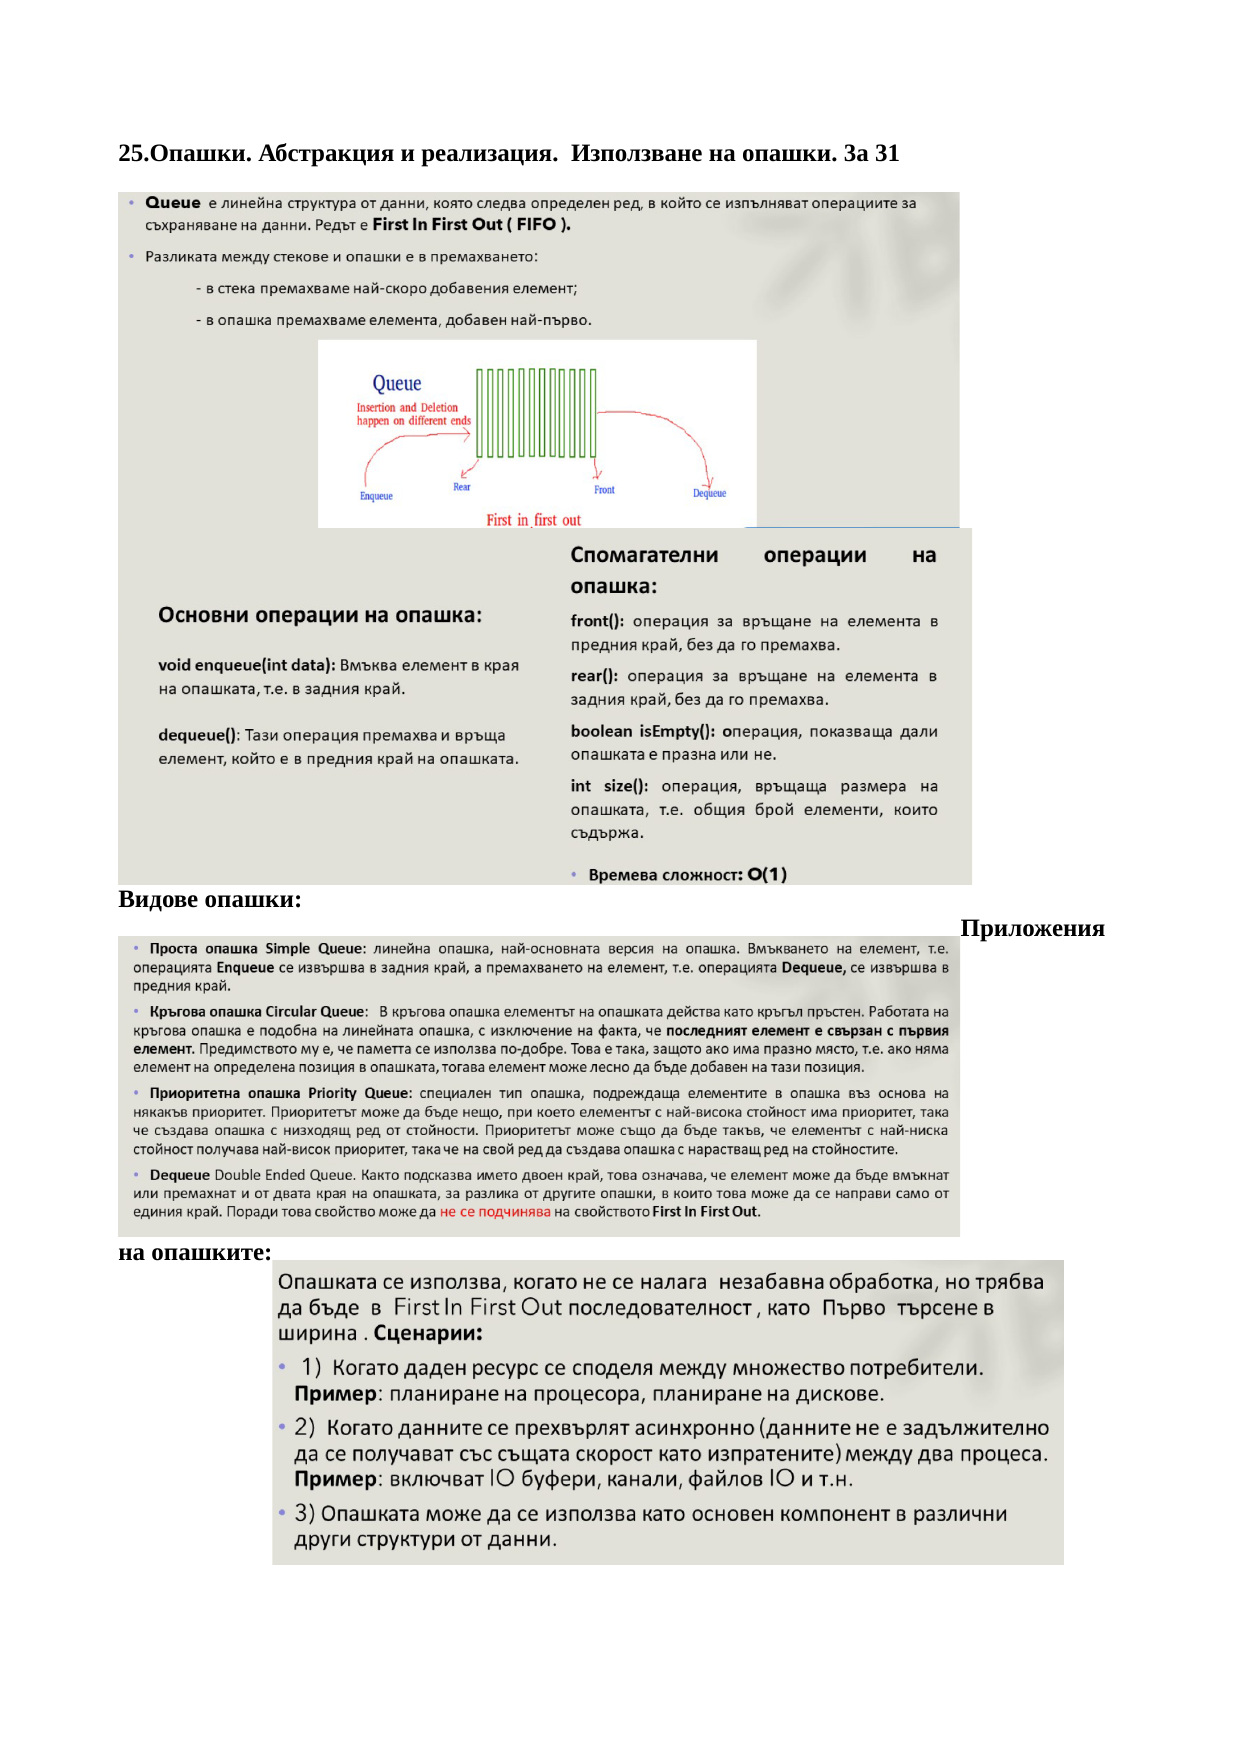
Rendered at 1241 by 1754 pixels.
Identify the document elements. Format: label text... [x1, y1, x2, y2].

text Приложения на опашките: [118, 913, 1122, 1564]
text Видове опашки: [118, 884, 1122, 913]
text 25.Опашки. Абстракция и реализация. Използване на опашки. 3а 31 [118, 147, 1122, 166]
